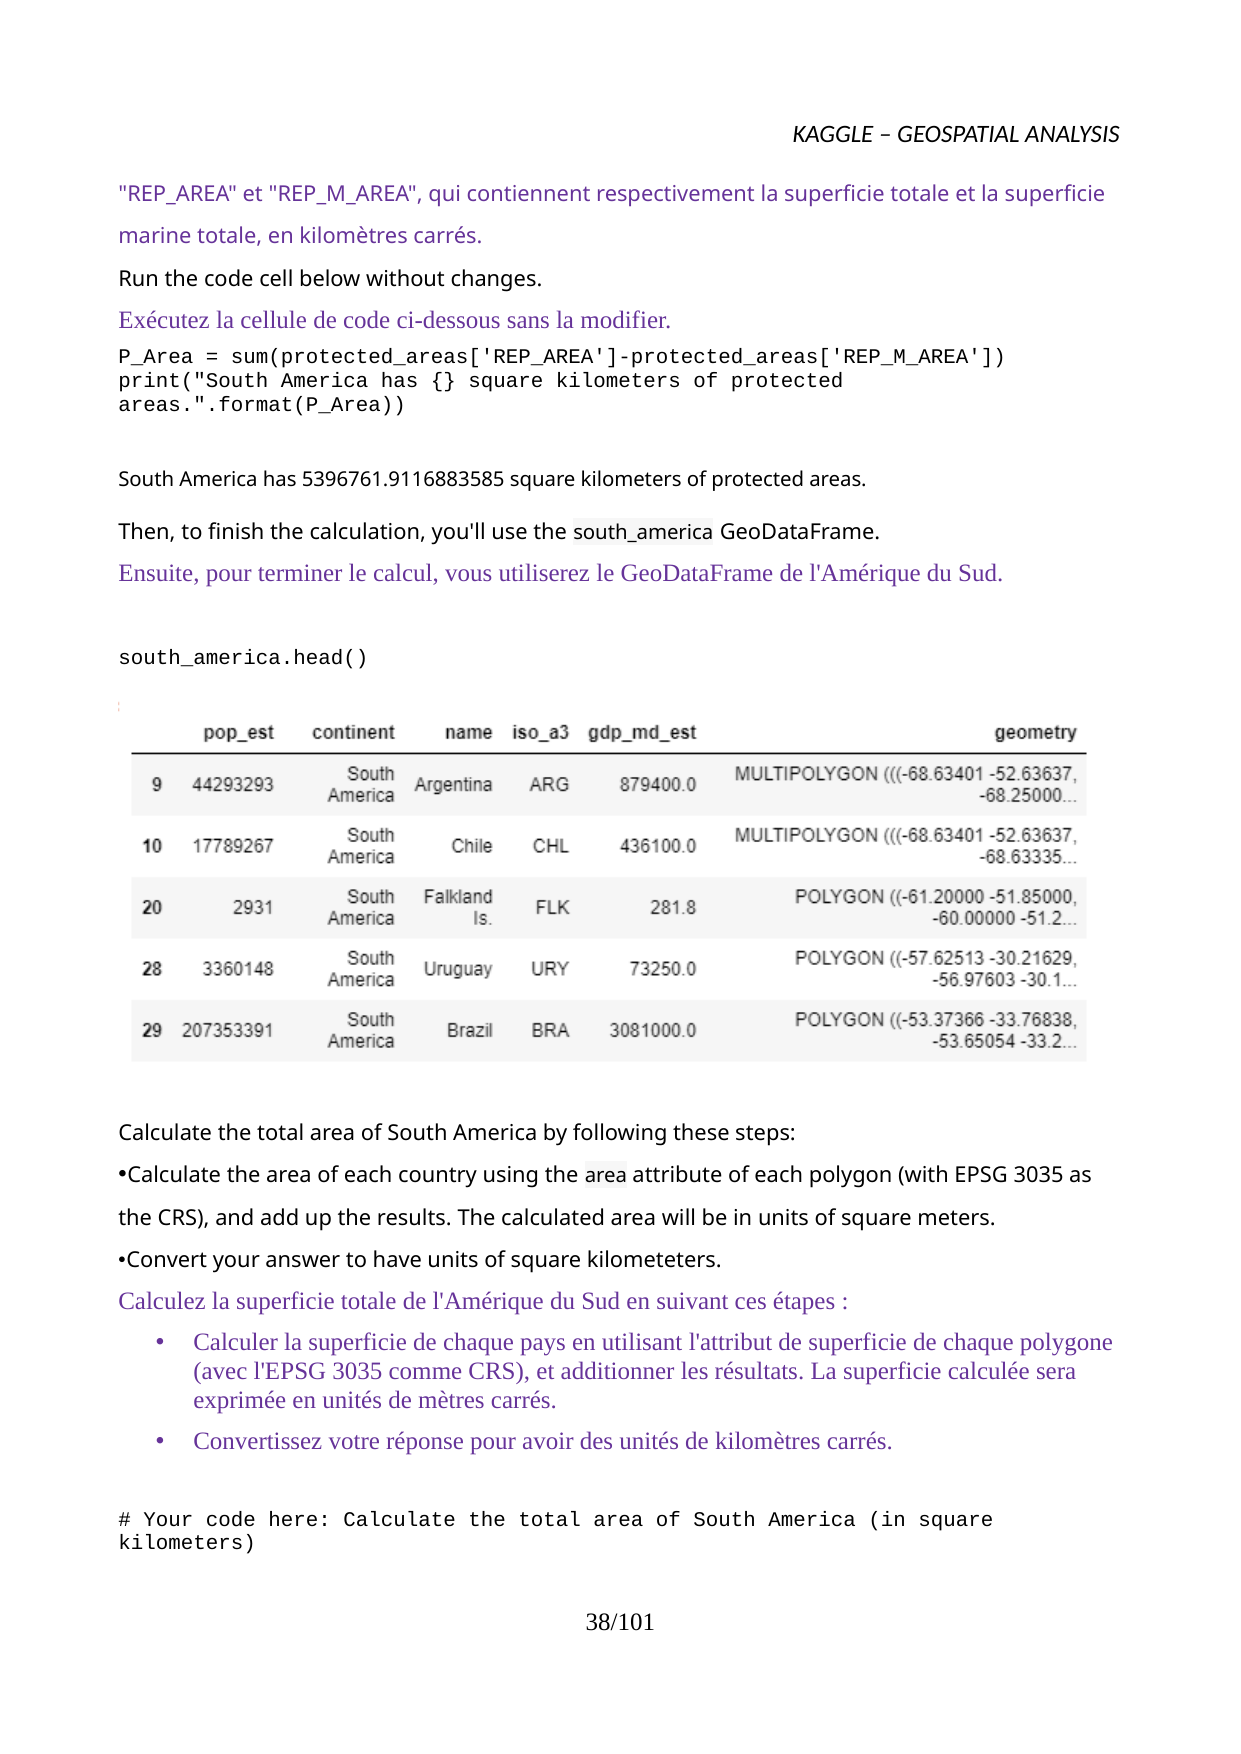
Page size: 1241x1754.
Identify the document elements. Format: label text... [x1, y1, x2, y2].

text Calculez la superficie totale de l'Amérique du Sud en suivant ces étapes : [118, 1286, 1122, 1315]
list Convertissez votre réponse pour avoir des unités de kilomètres carrés. [156, 1426, 1122, 1455]
list Calculate the area of each country using the area attribute of each polygon (with EPSG 3035 as the CRS), and add up the results. The calculated area will be in units of square meters. [118, 1159, 1122, 1231]
text Then, to finish the calculation, you'll use the south_america GeoDataFrame. [118, 516, 1122, 546]
text Exécutez la cellule de code ci-dessous sans la modifier. [118, 305, 1122, 334]
text P_Area = sum(protected_areas['REP_AREA']-protected_areas['REP_M_AREA']) [118, 346, 1122, 370]
text Calculate the total area of South America by following these steps: [118, 1117, 1122, 1147]
text "REP_AREA" et "REP_M_AREA", qui contiennent respectivement la superficie totale et la superficie marine totale, en kilomètres carrés. [118, 178, 1122, 250]
picture [118, 693, 1122, 1094]
text Ensuite, pour terminer le calcul, vous utiliserez le GeoDataFrame de l'Amérique du Sud. [118, 558, 1122, 587]
list Convert your answer to have units of square kilometeters. [118, 1244, 1122, 1273]
text Run the code cell below without changes. [118, 263, 1122, 292]
text print("South America has {} square kilometers of protected areas.".format(P_Area)) [118, 370, 1122, 417]
text # Your code here: Calculate the total area of South America (in square kilometers) [118, 1508, 1122, 1556]
text South America has 5396761.9116883585 square kilometers of protected areas. [118, 464, 1122, 492]
list Calculer la superficie de chaque pays en utilisant l'attribut de superficie de chaque polygone (avec l'EPSG 3035 comme CRS), et additionner les résultats. La superficie calculée sera exprimée en unités de mètres carrés. [156, 1327, 1122, 1413]
text south_america.head() [118, 623, 1122, 670]
